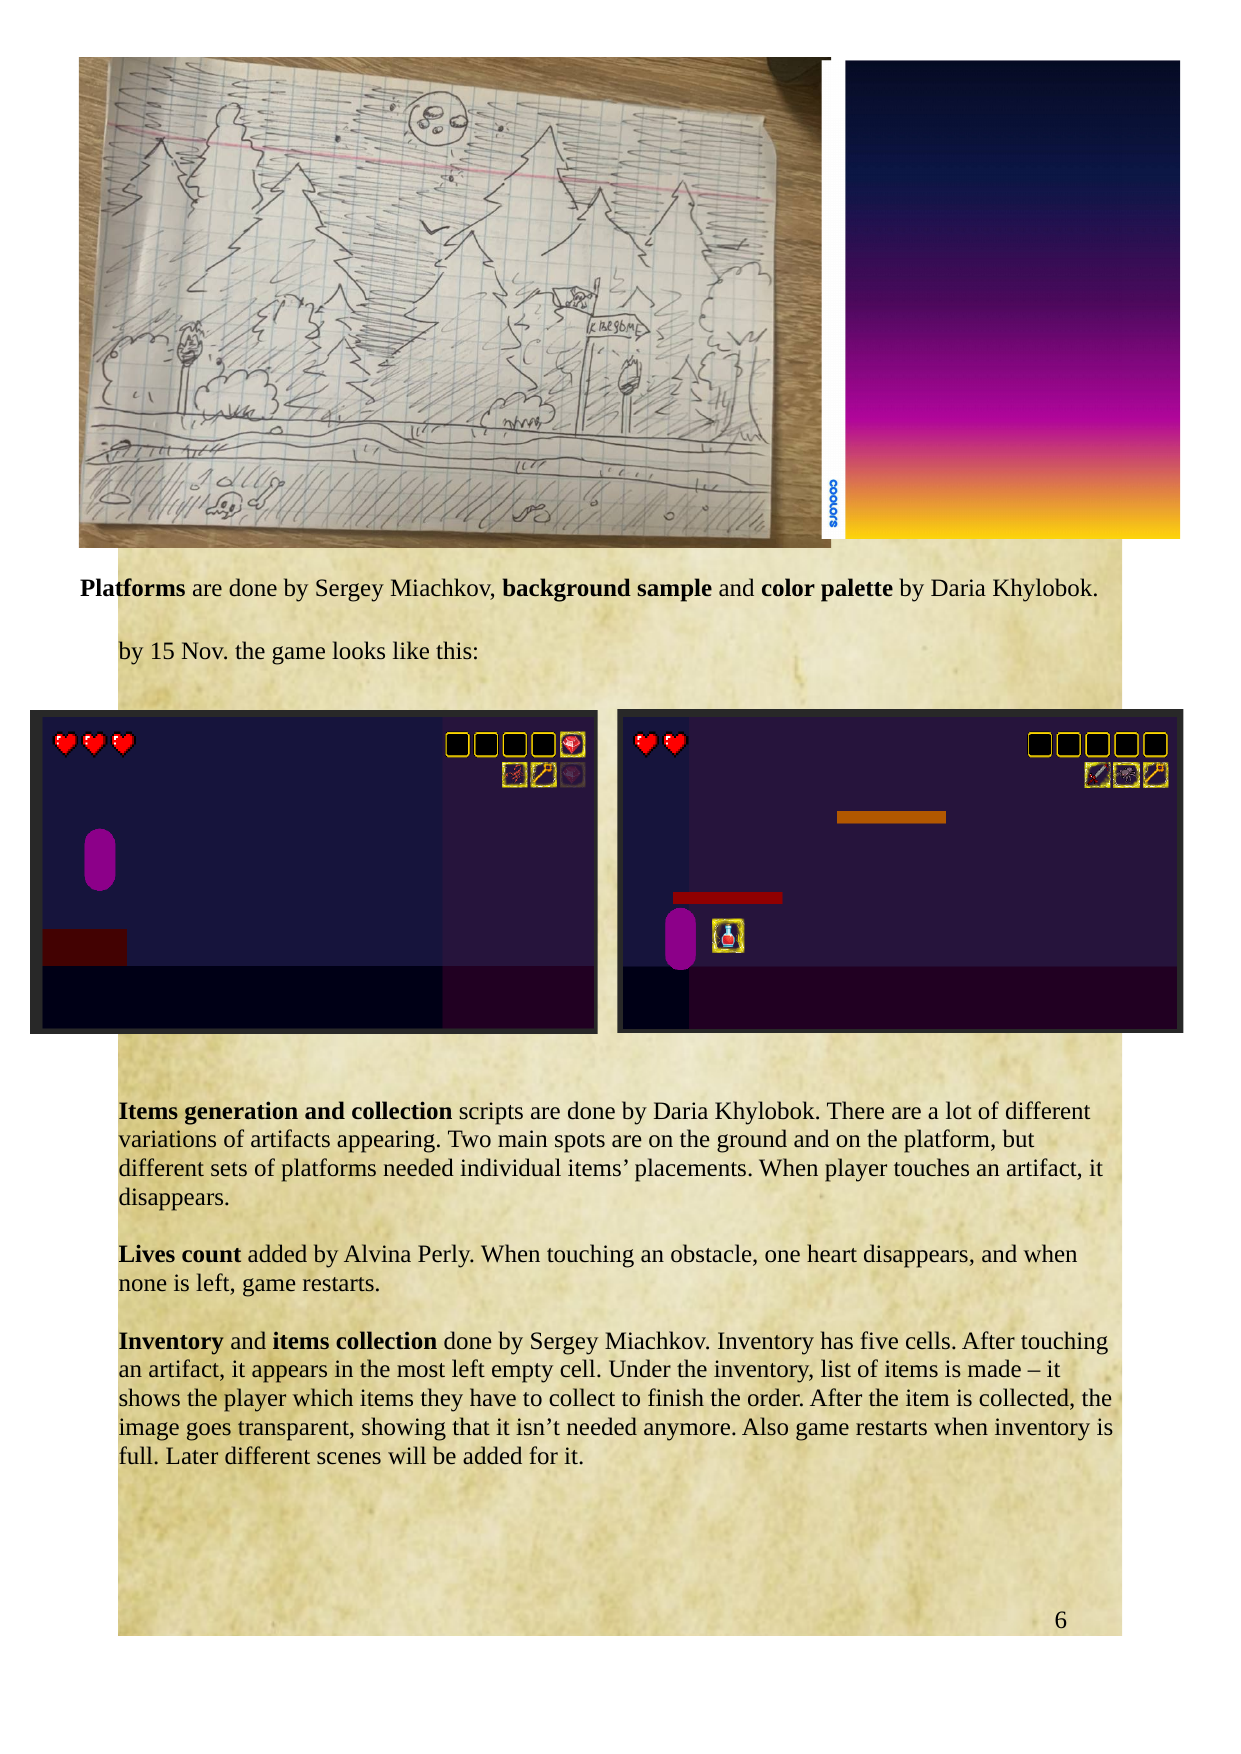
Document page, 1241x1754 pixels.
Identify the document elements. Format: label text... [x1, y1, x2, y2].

text by 15 Nov. the game looks like this: [118, 636, 1122, 664]
text Inventory and items collection done by Sergey Miachkov. Inventory has five cells. After touching an artifact, it appears in the most left empty cell. Under the inventory, list of items is made – it shows the player which items they have to collect to finish the order. After the item is collected, the image goes transparent, showing that it isn’t needed anymore. Also game restarts when inventory is full. Later different scenes will be added for it. [118, 1326, 1122, 1469]
picture [78, 57, 1181, 636]
text Lives count added by Alvina Perly. When touching an obstacle, one heart disappears, and when none is left, game restarts. [118, 1239, 1122, 1297]
picture [30, 664, 1184, 1096]
picture [220, 1211, 1021, 1239]
text Items generation and collection scripts are done by Daria Khylobok. There are a lot of different variations of artifacts appearing. Two main spots are on the ground and on the platform, but different sets of platforms needed individual items’ placements. When player touches an artifact, it disappears. [118, 1096, 1122, 1211]
